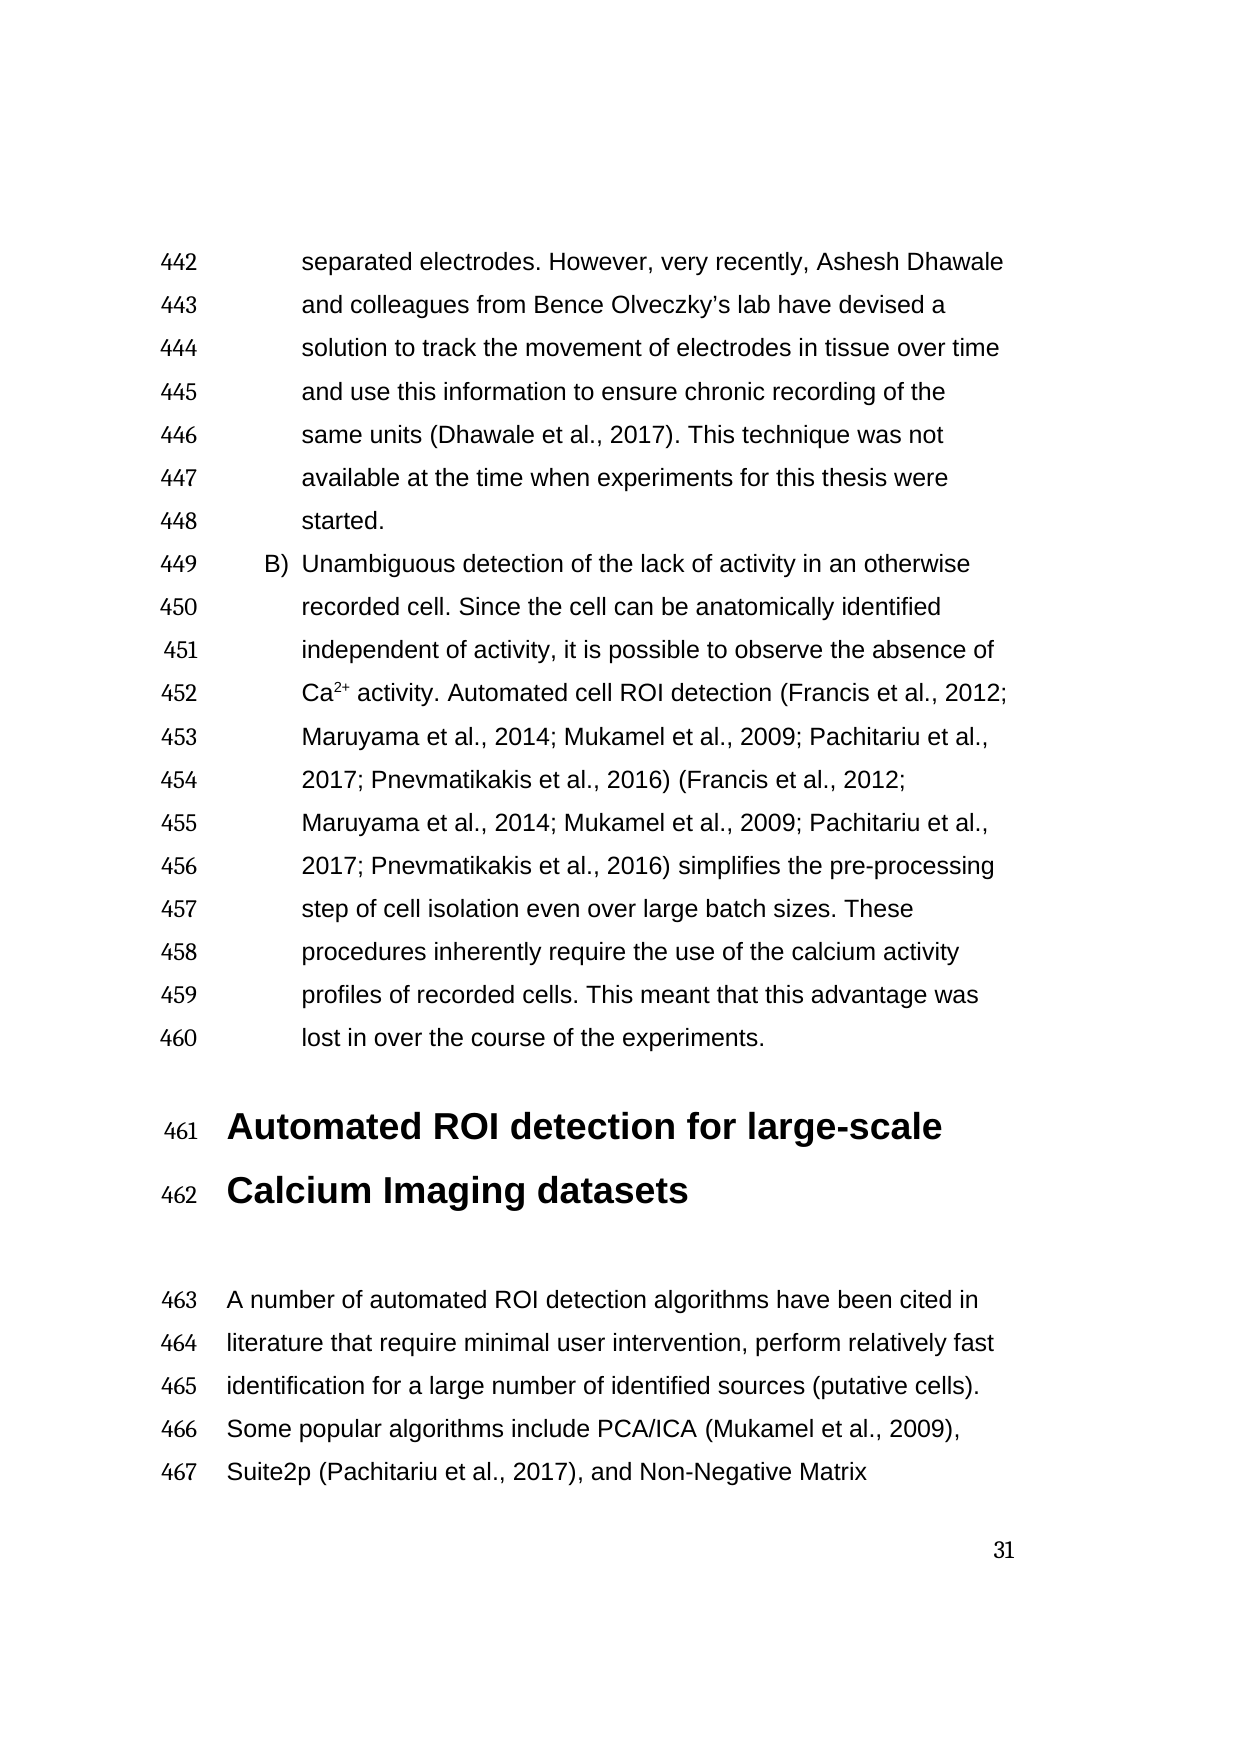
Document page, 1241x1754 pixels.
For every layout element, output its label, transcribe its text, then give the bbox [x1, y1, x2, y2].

subtitle Automated ROI detection for large-scale Calcium Imaging datasets [226, 1104, 1014, 1212]
text A number of automated ROI detection algorithms have been cited in literature that require minimal user intervention, perform relatively fast identification for a large number of identified sources (putative cells). Some popular algorithms include PCA/ICA (Mukamel et al., 2009)⁠, Suite2p (Pachitariu et al., 2017)⁠, and Non-Negative Matrix [226, 1285, 1014, 1486]
list Unambiguous detection of the lack of activity in an otherwise recorded cell. Since the cell can be anatomically identified independent of activity, it is possible to observe the absence of Ca2+ activity. Automated cell ROI detection (Francis et al., 2012; Maruyama et al., 2014; Mukamel et al., 2009; Pachitariu et al., 2017; Pnevmatikakis et al., 2016)⁠ (Francis et al., 2012; Maruyama et al., 2014; Mukamel et al., 2009; Pachitariu et al., 2017; Pnevmatikakis et al., 2016) simplifies the pre-processing step of cell isolation even over large batch sizes. These procedures inherently require the use of the calcium activity profiles of recorded cells. This meant that this advantage was lost in over the course of the experiments. [264, 549, 1014, 1052]
list separated electrodes. However, very recently, Ashesh Dhawale and colleagues from Bence Olveczky’s lab have devised a solution to track the movement of electrodes in tissue over time and use this information to ensure chronic recording of the same units (Dhawale et al., 2017)⁠. This technique was not available at the time when experiments for this thesis were started. [264, 247, 1014, 535]
